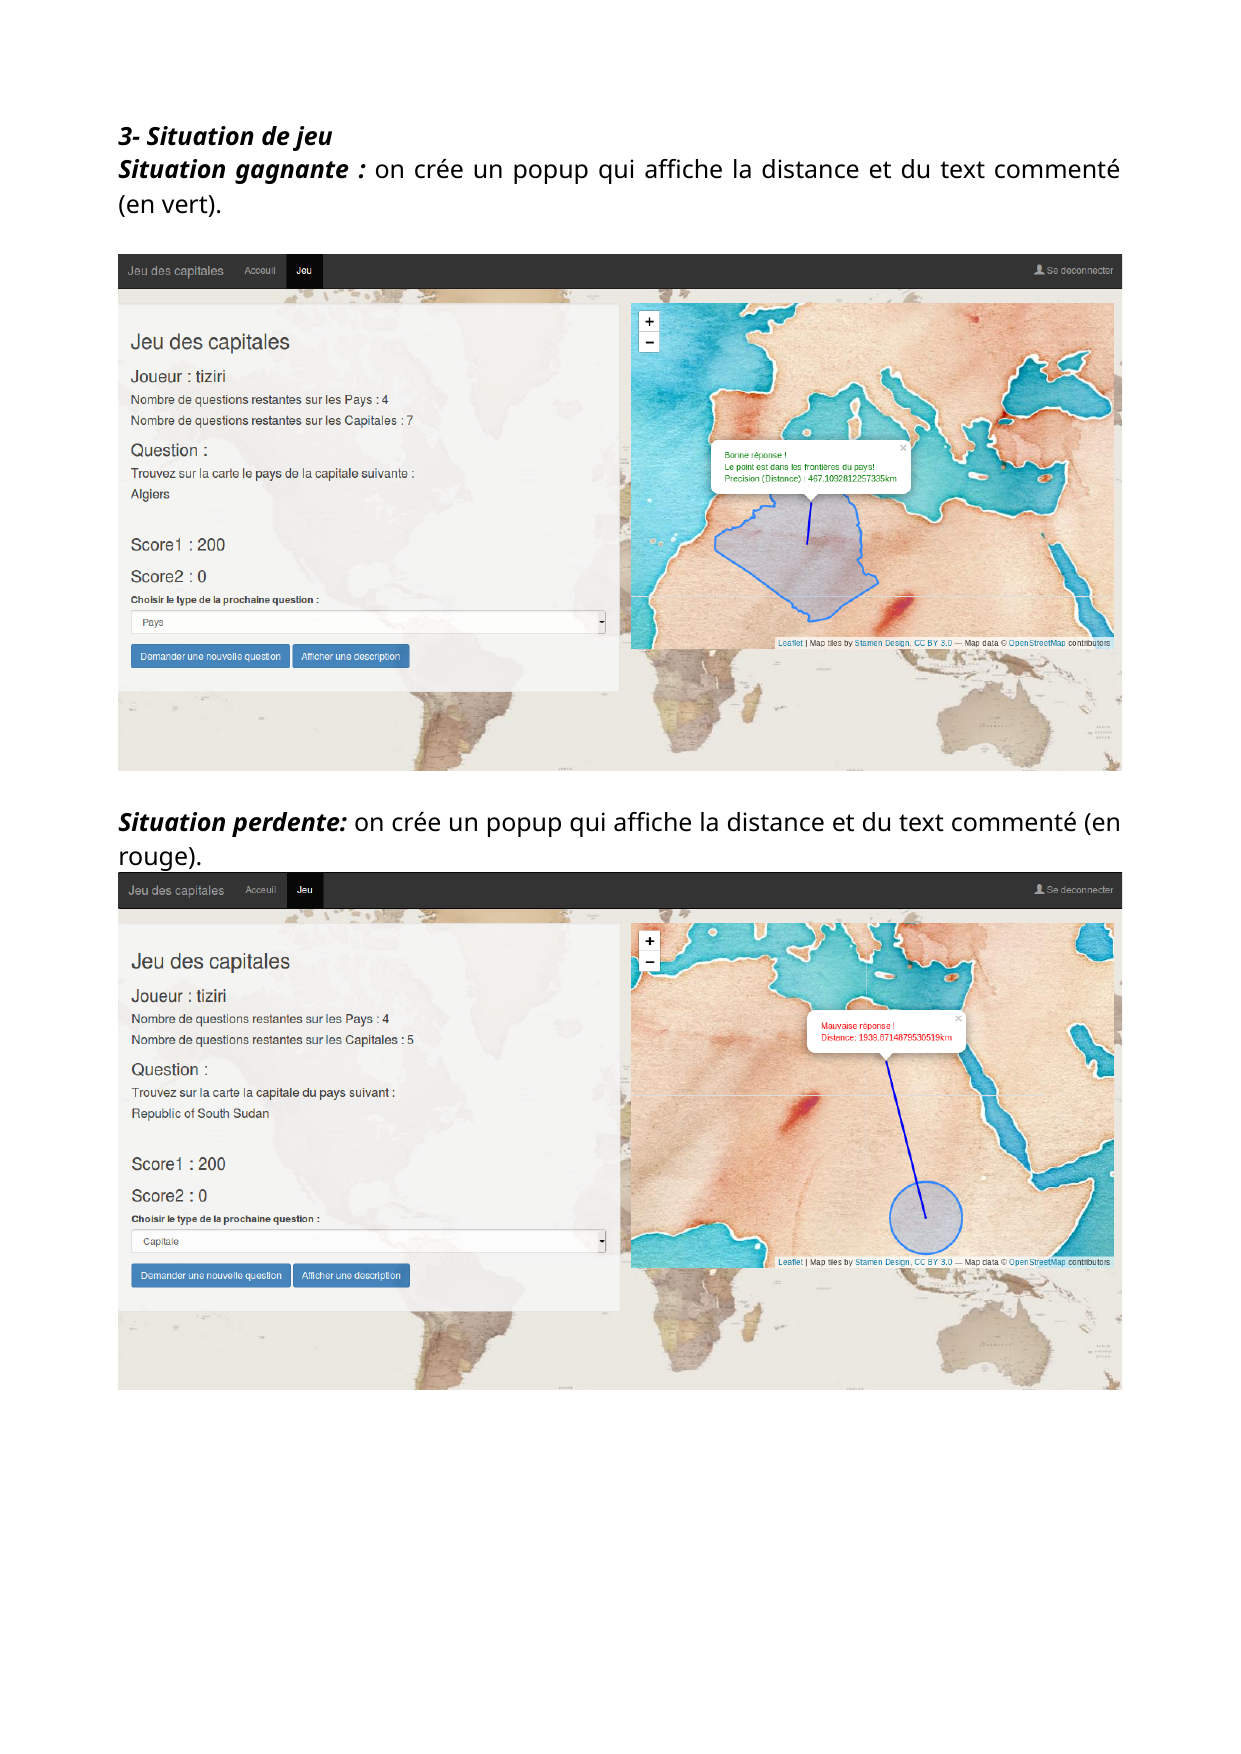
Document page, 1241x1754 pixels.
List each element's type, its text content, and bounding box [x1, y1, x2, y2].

text Situation gagnante : on crée un popup qui affiche la distance et du text commenté (en vert). [118, 152, 1122, 220]
picture [118, 872, 1123, 1390]
text 3- Situation de jeu [118, 118, 1122, 152]
text Situation perdente: on crée un popup qui affiche la distance et du text commenté (en rouge). [118, 804, 1122, 872]
picture [118, 254, 1123, 771]
